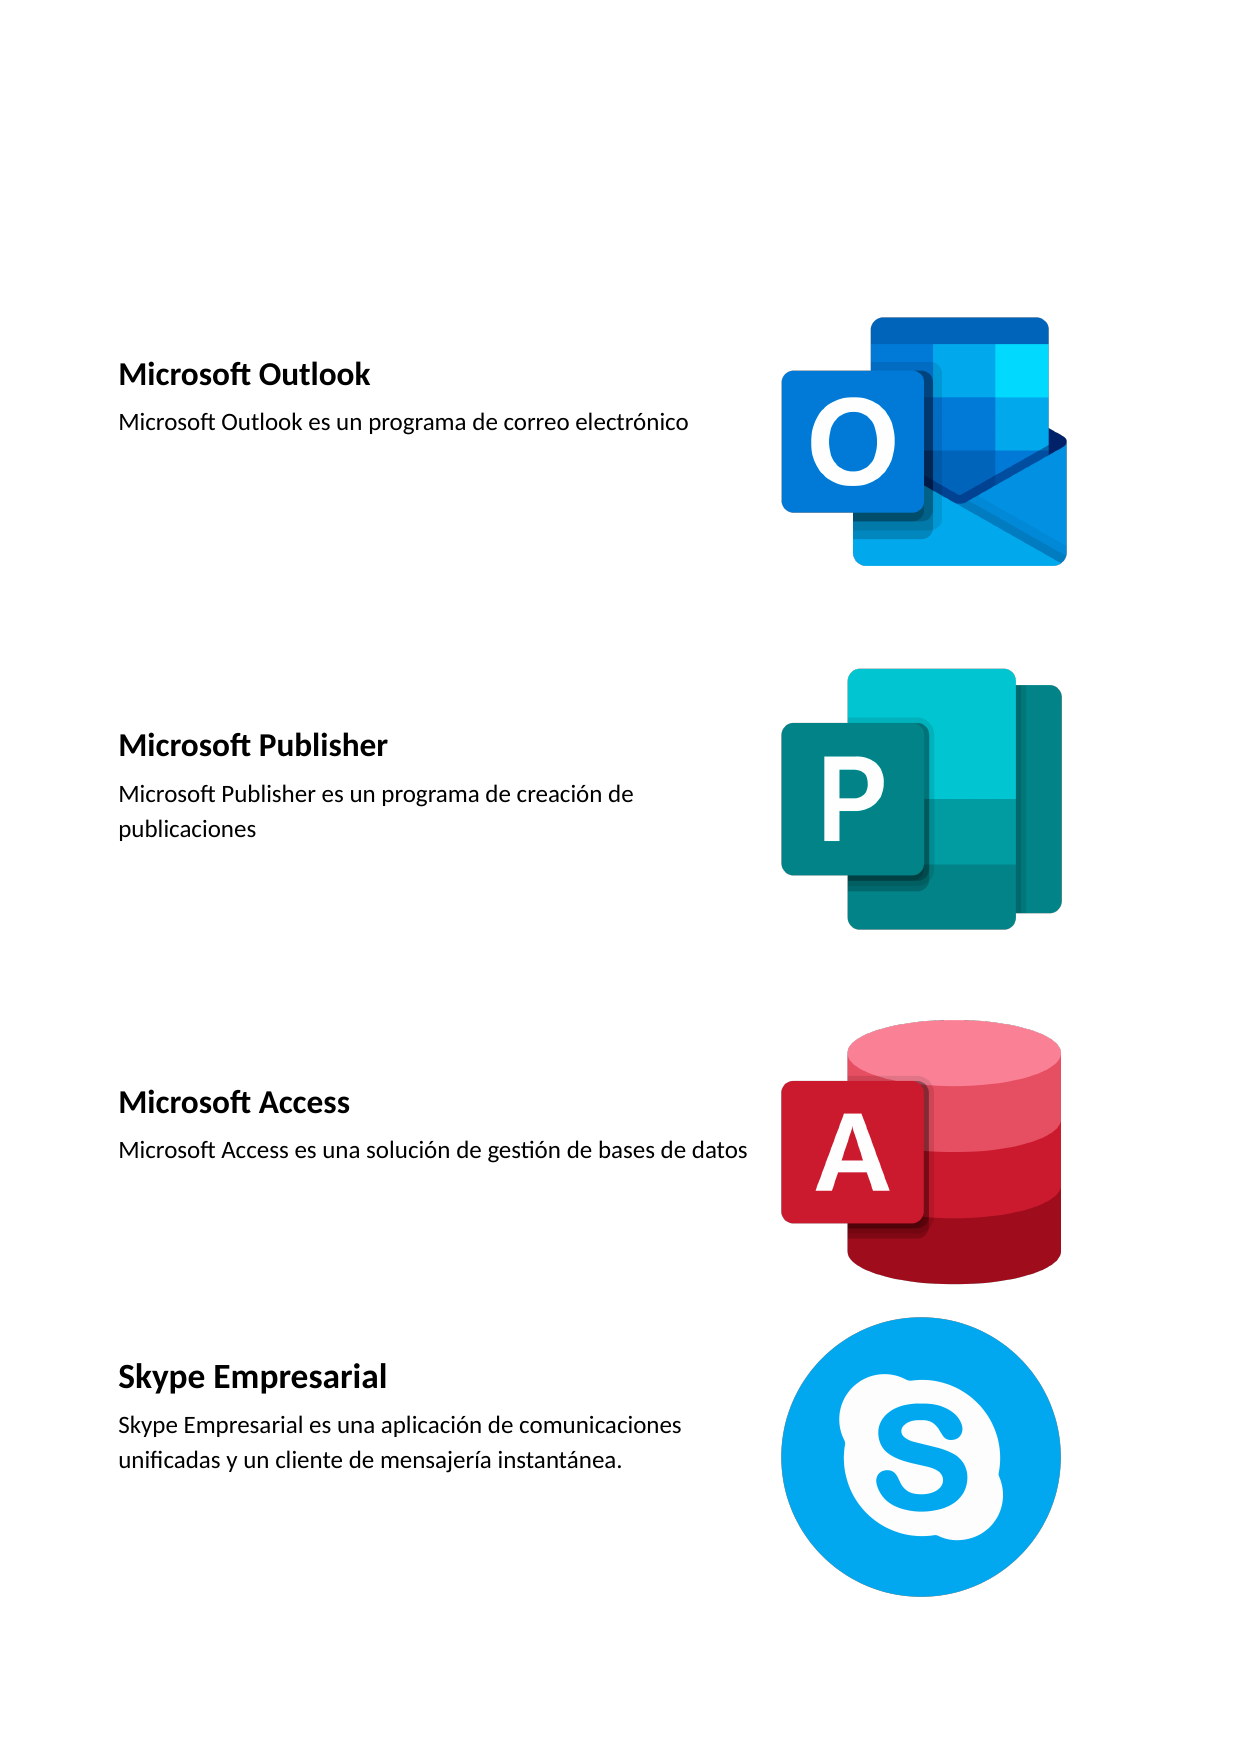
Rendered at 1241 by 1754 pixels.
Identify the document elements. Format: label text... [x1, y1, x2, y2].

subtitle Skype Empresarial [118, 1354, 762, 1397]
text [1081, 778, 1122, 843]
subtitle Microsoft Publisher [118, 724, 762, 765]
subtitle Microsoft Access [118, 1081, 762, 1122]
subtitle [1086, 353, 1122, 394]
subtitle [1080, 1354, 1122, 1397]
subtitle [1081, 724, 1122, 765]
text [1080, 1409, 1122, 1475]
picture [762, 629, 1081, 969]
text [1080, 1135, 1122, 1165]
subtitle [1080, 1081, 1122, 1122]
text Microsoft Publisher es un programa de creación de publicaciones [118, 778, 762, 843]
text [1086, 406, 1122, 437]
picture [762, 280, 1086, 603]
picture [762, 993, 1080, 1616]
text Skype Empresarial es una aplicación de comunicaciones unificadas y un cliente de mensajería instantánea. [118, 1409, 762, 1475]
text Microsoft Outlook es un programa de correo electrónico [118, 406, 762, 437]
text Microsoft Access es una solución de gestión de bases de datos [118, 1135, 762, 1165]
subtitle Microsoft Outlook [118, 353, 762, 394]
